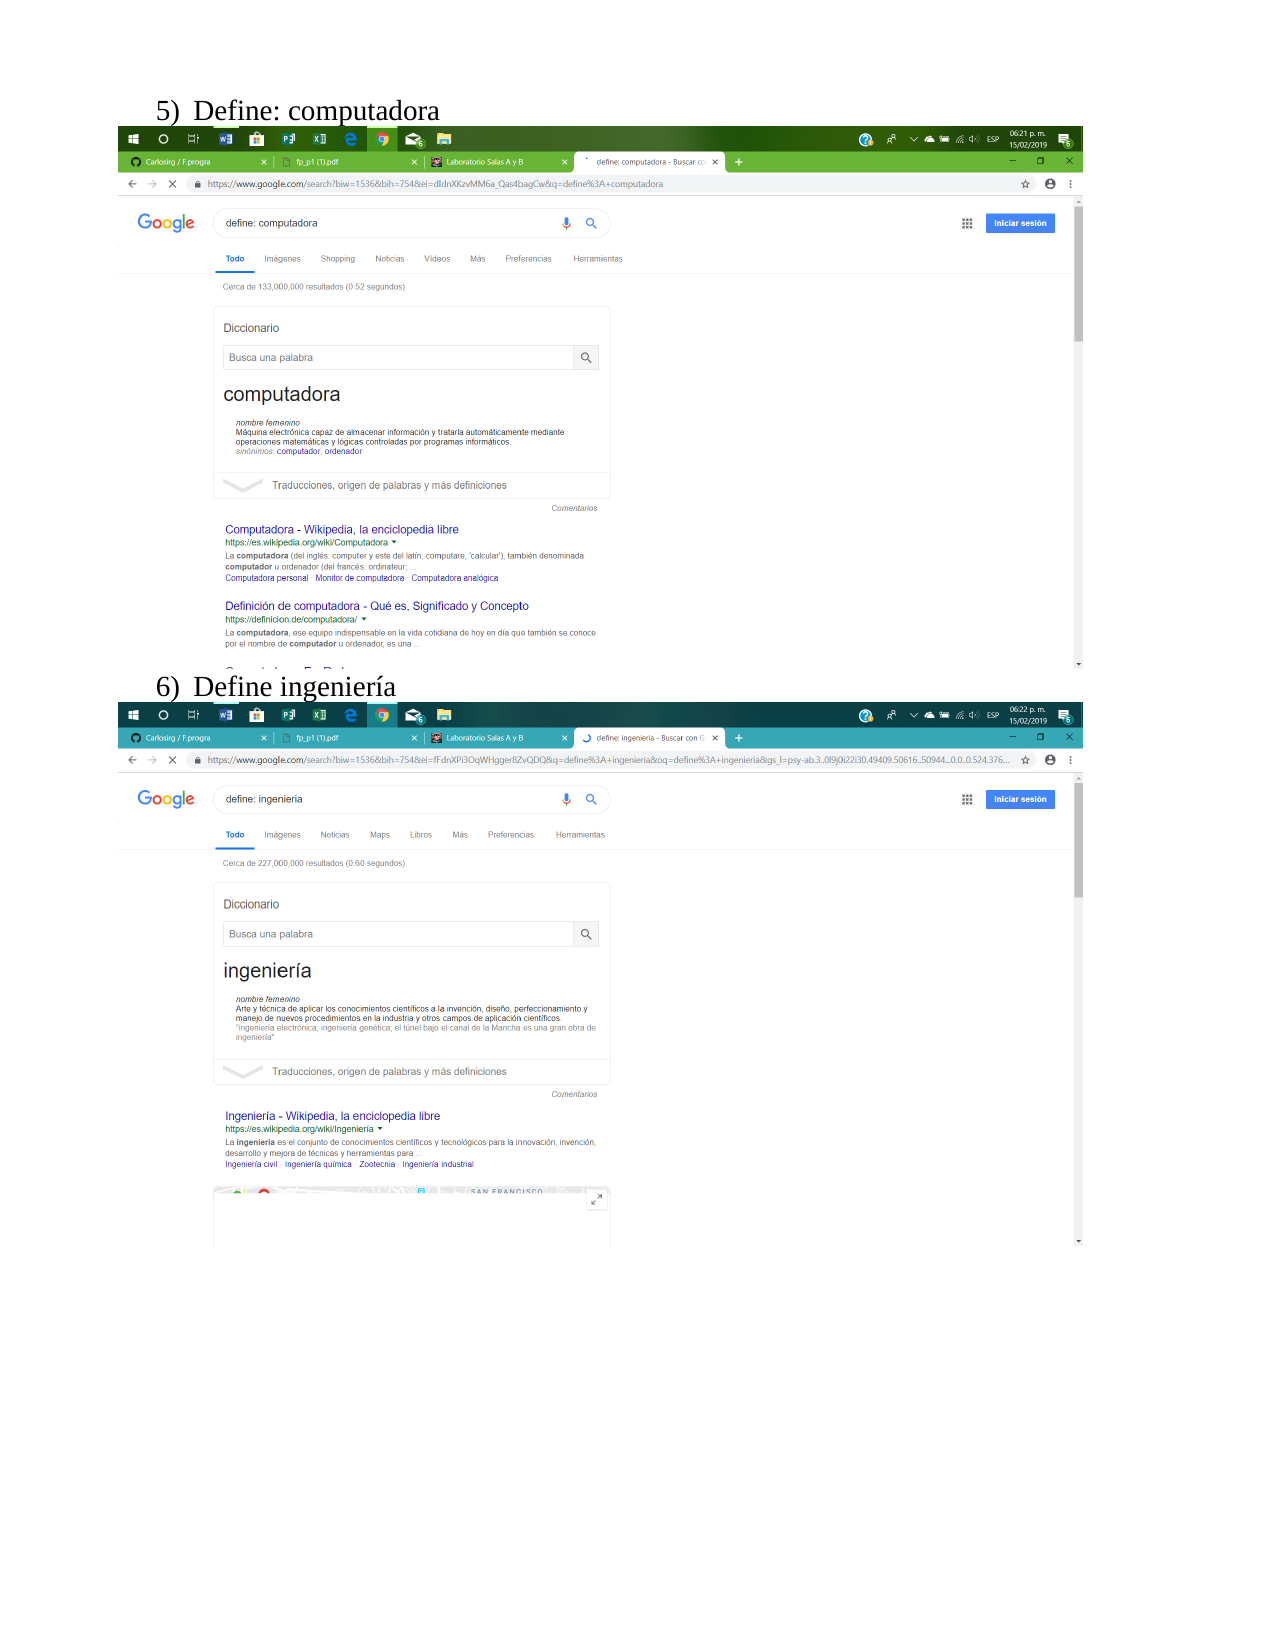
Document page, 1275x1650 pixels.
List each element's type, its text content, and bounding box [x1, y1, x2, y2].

list Define: computadora [156, 93, 1205, 126]
list Define ingeniería [156, 669, 1205, 702]
